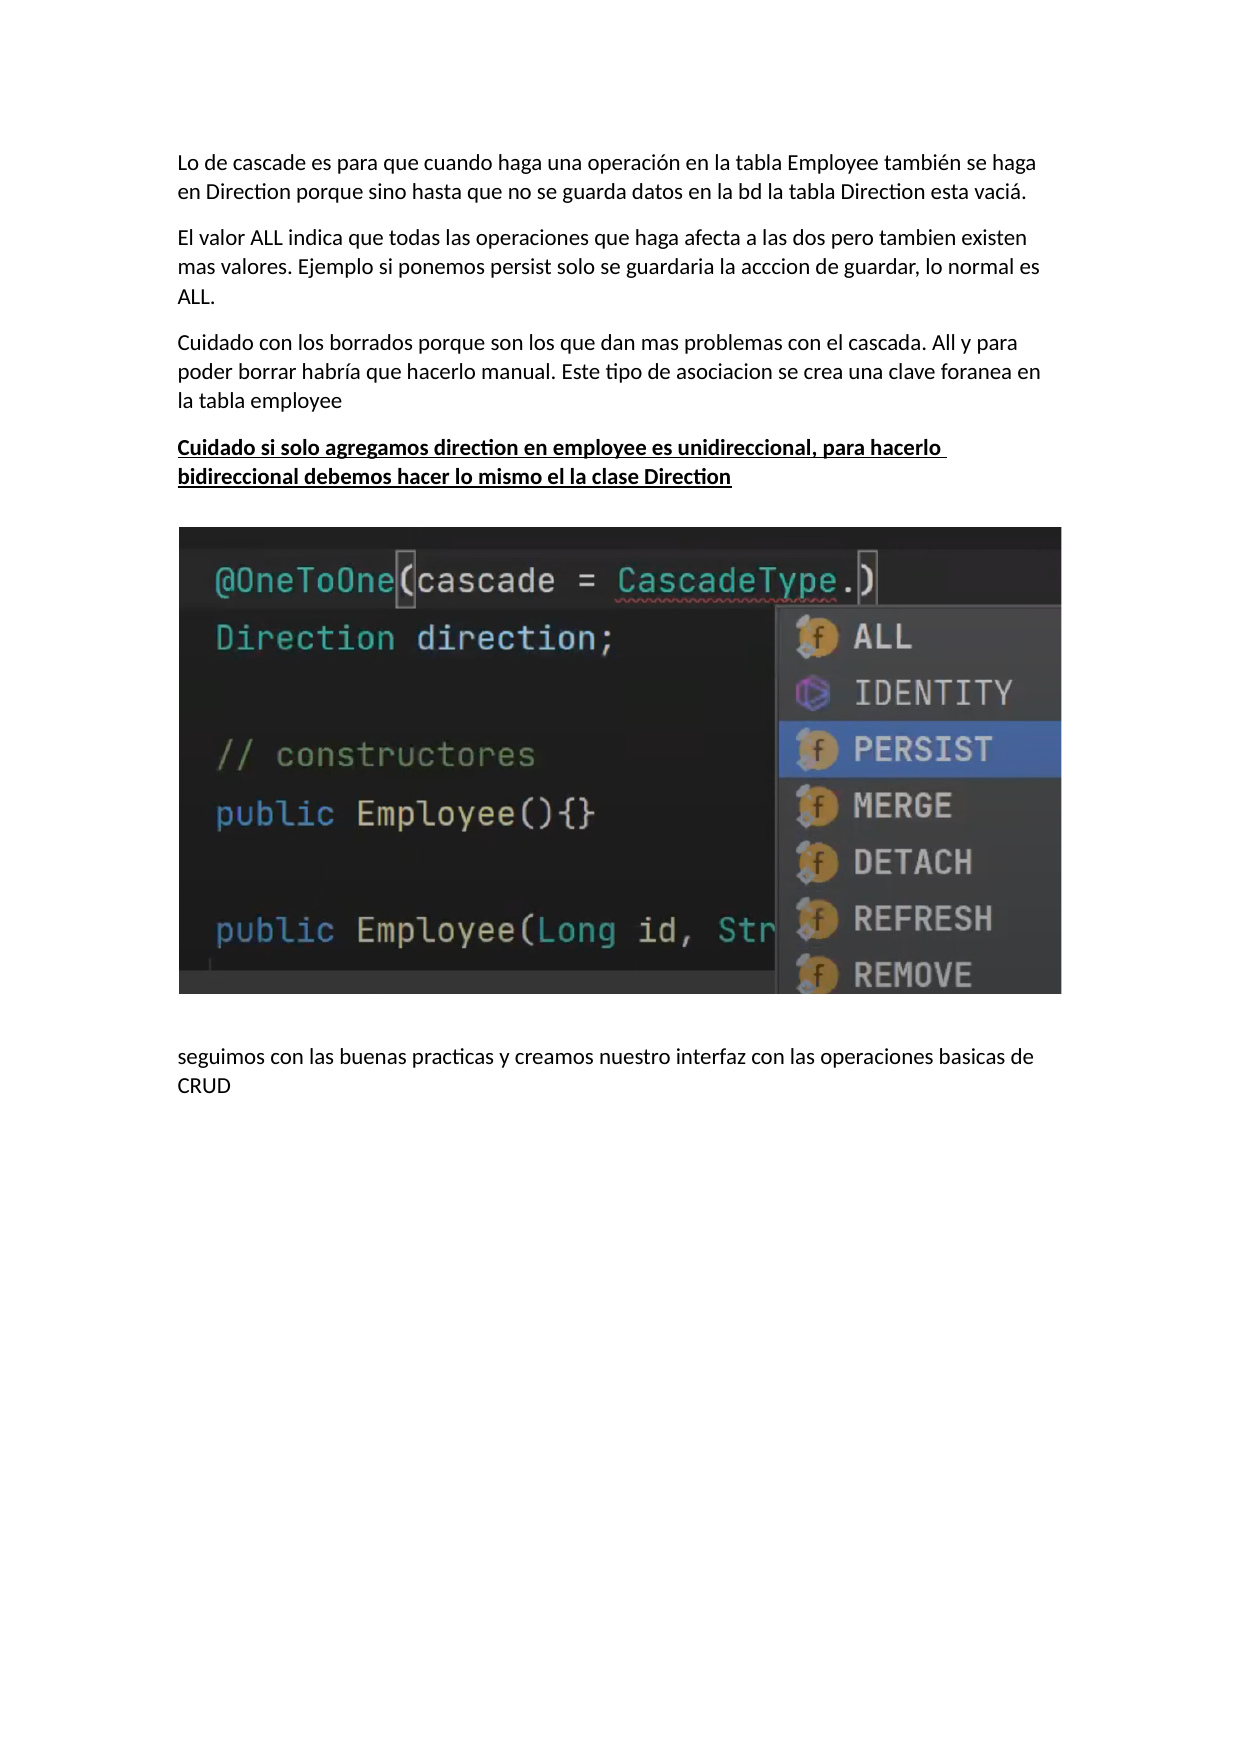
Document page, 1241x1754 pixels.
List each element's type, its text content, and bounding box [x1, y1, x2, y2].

text El valor ALL indica que todas las operaciones que haga afecta a las dos pero tambien existen mas valores. Ejemplo si ponemos persist solo se guardaria la acccion de guardar, lo normal es ALL. [177, 223, 1063, 310]
text Lo de cascade es para que cuando haga una operación en la tabla Employee también se haga en Direction porque sino hasta que no se guarda datos en la bd la tabla Direction esta vaciá. [177, 148, 1063, 205]
picture [179, 527, 1062, 994]
text seguimos con las buenas practicas y creamos nuestro interfaz con las operaciones basicas de CRUD [177, 1042, 1063, 1099]
text Cuidado si solo agregamos direction en employee es unidireccional, para hacerlo bidireccional debemos hacer lo mismo el la clase Direction [177, 433, 1063, 490]
text Cuidado con los borrados porque son los que dan mas problemas con el cascada. All y para poder borrar habría que hacerlo manual. Este tipo de asociacion se crea una clave foranea en la tabla employee [177, 328, 1063, 414]
